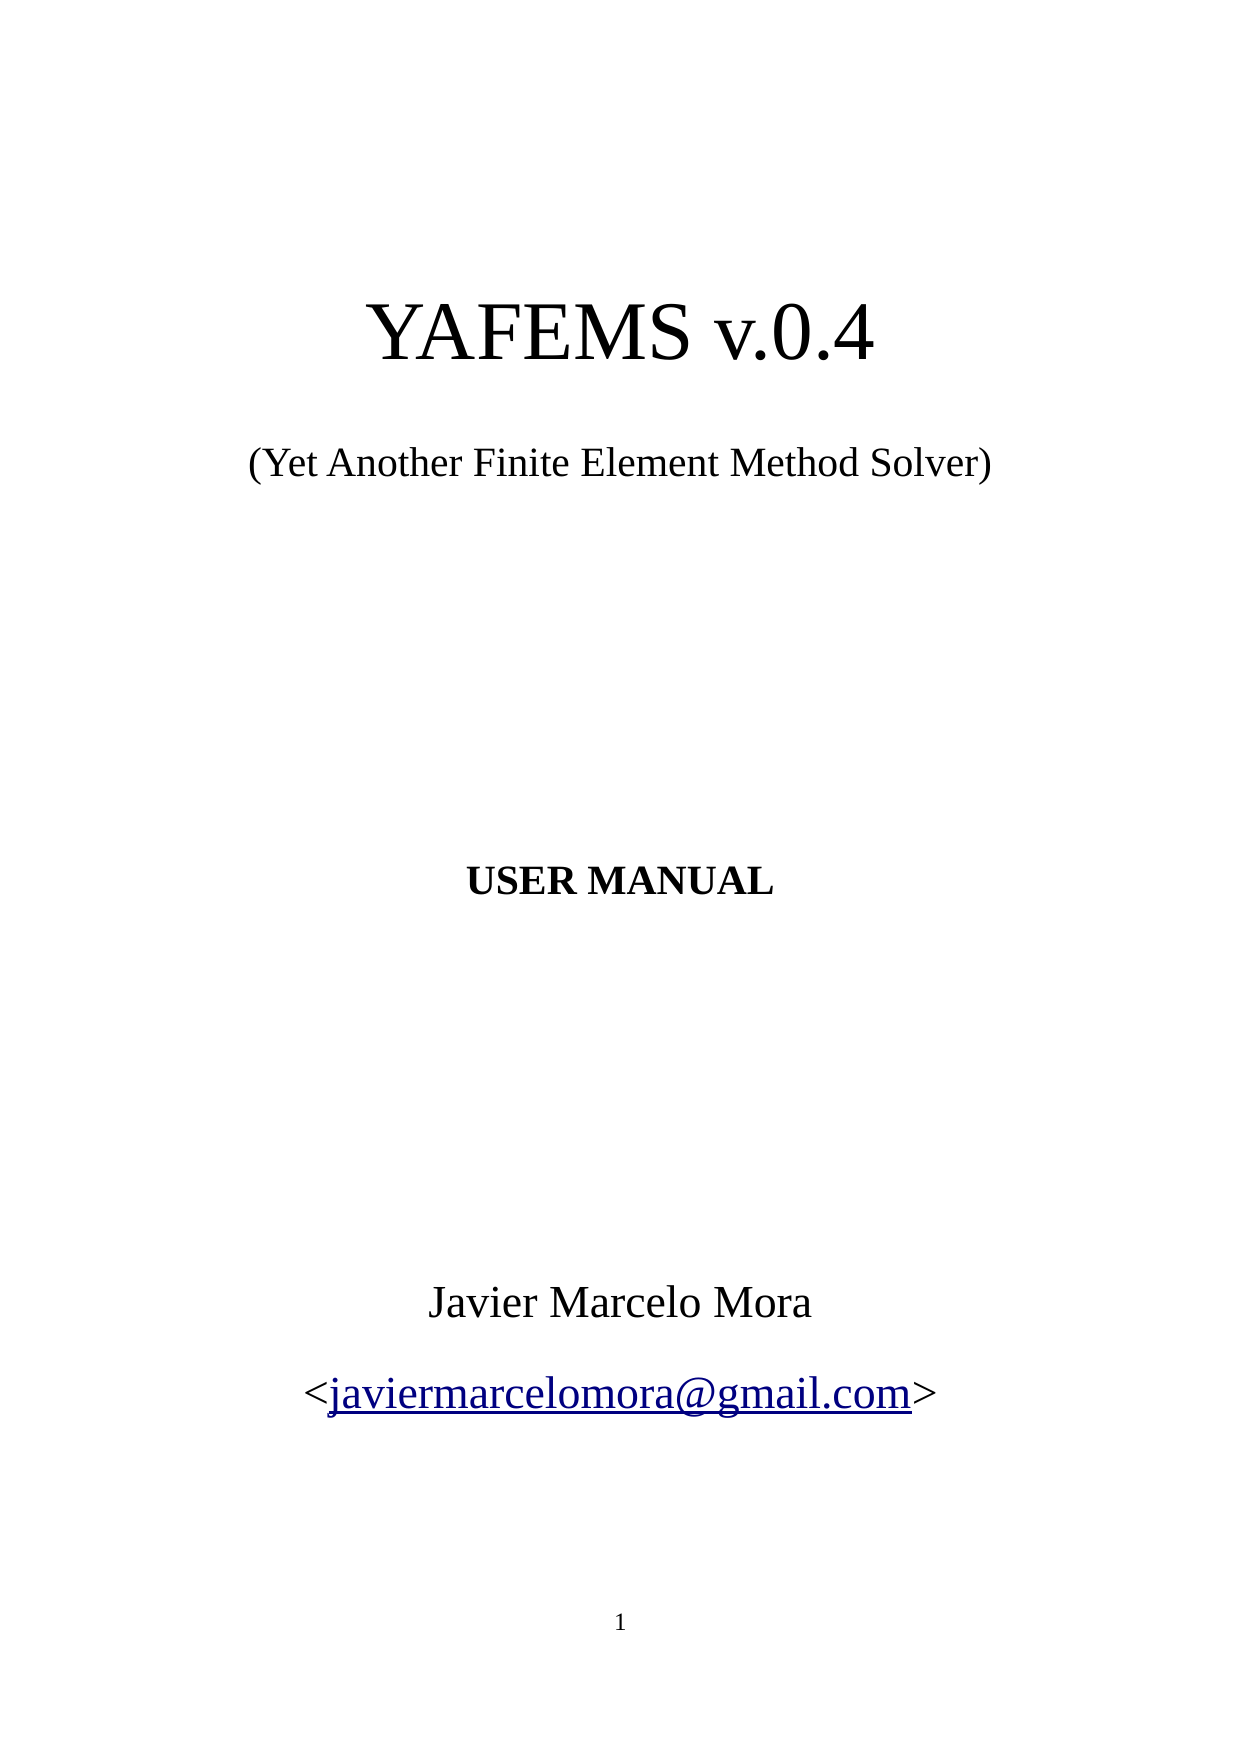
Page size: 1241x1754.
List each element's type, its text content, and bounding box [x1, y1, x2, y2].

text (Yet Another Finite Element Method Solver) [118, 437, 1122, 485]
text YAFEMS v.0.4 [118, 281, 1122, 377]
text Javier Marcelo Mora [118, 1274, 1122, 1327]
text USER MANUAL [118, 856, 1122, 904]
text <javiermarcelomora@gmail.com> [118, 1365, 1122, 1418]
